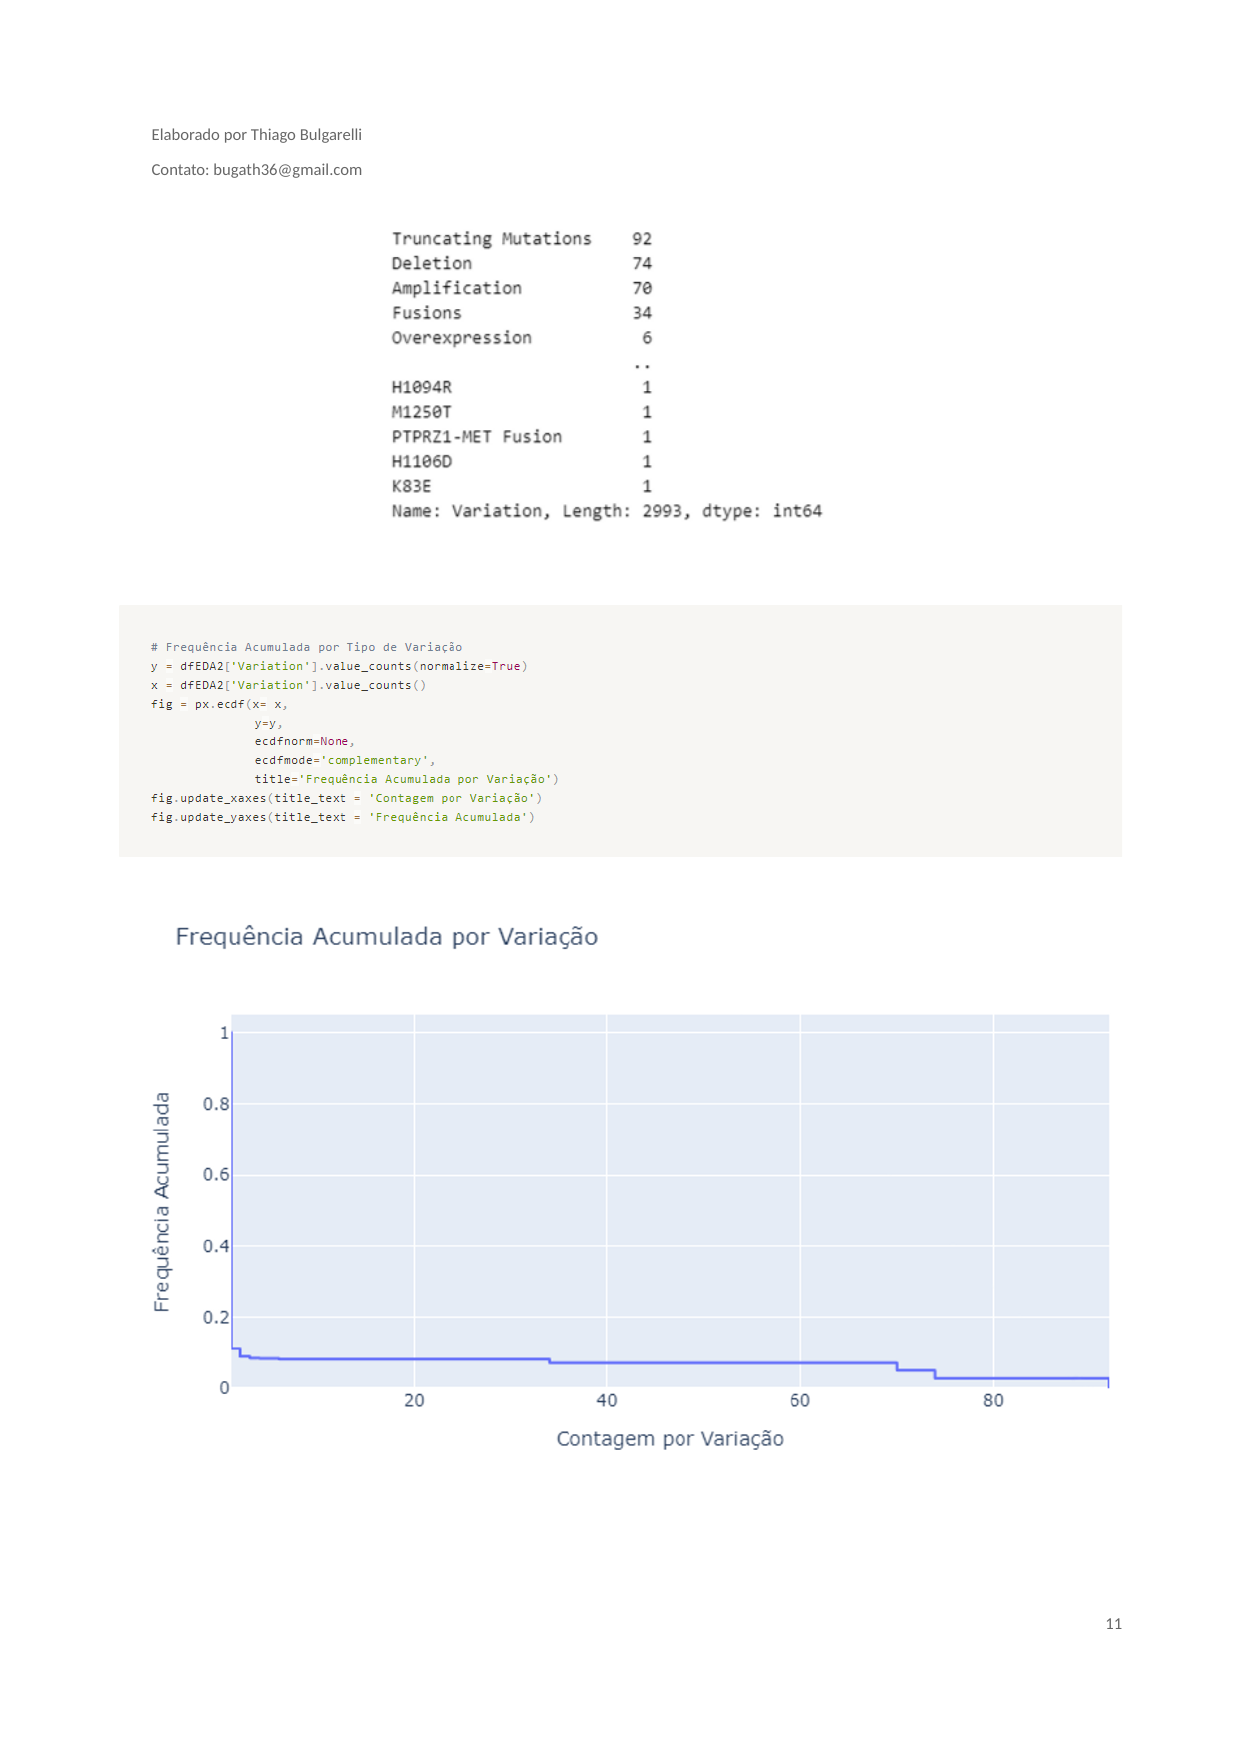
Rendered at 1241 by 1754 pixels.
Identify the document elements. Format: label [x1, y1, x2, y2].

picture [124, 911, 1116, 1459]
picture [118, 605, 1123, 857]
